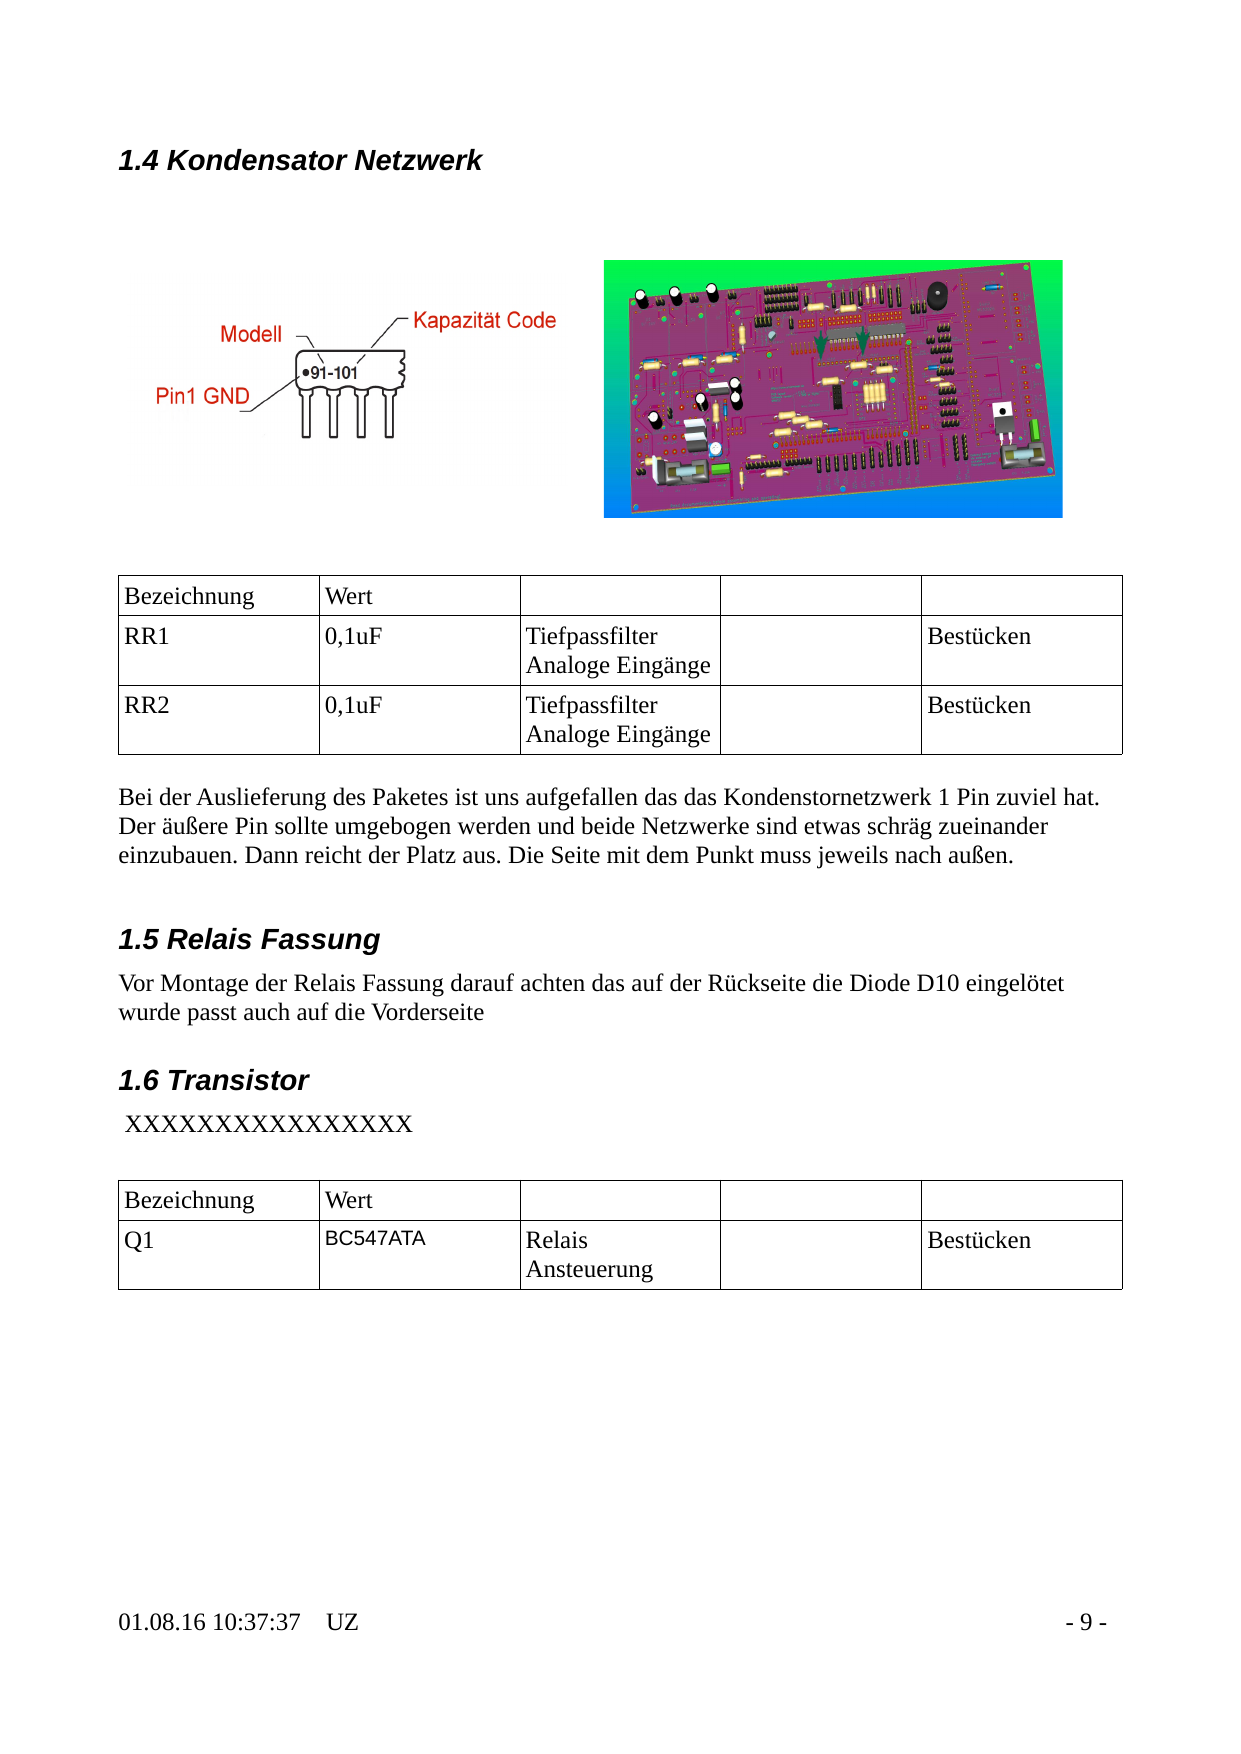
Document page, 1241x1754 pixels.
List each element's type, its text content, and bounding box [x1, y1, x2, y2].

table_header [721, 1181, 921, 1220]
table_cell RR2 [119, 686, 319, 753]
table_cell 0,1uF [320, 686, 520, 753]
table_header [521, 1181, 720, 1220]
table_cell [721, 616, 921, 684]
text Vor Montage der Relais Fassung darauf achten das auf der Rückseite die Diode D10 eingelötet wurde passt auch auf die Vorderseite [118, 968, 1122, 1026]
table_cell Bestücken [922, 1221, 1122, 1289]
table_cell BC547ATA [320, 1221, 520, 1289]
table_cell 0,1uF [320, 616, 520, 684]
table_header [922, 1181, 1122, 1220]
table_cell Bestücken [922, 686, 1122, 753]
text Bei der Auslieferung des Paketes ist uns aufgefallen das das Kondenstornetzwerk 1 Pin zuviel hat. Der äußere Pin sollte umgebogen werden und beide Netzwerke sind etwas schräg zueinander einzubauen. Dann reicht der Platz aus. Die Seite mit dem Punkt muss jeweils nach außen. [118, 782, 1122, 869]
subtitle 1.5 Relais Fassung [118, 922, 1122, 956]
table_cell [721, 1221, 921, 1289]
table_cell Relais Ansteuerung [521, 1221, 720, 1289]
picture [127, 273, 569, 486]
table_cell Tiefpassfilter Analoge Eingänge [521, 616, 720, 684]
table_header Bezeichnung [119, 576, 319, 615]
table_header [922, 576, 1122, 615]
table_header Wert [320, 1181, 520, 1220]
table_cell Tiefpassfilter Analoge Eingänge [521, 686, 720, 753]
table_cell Bestücken [922, 616, 1122, 684]
subtitle 1.4 Kondensator Netzwerk [118, 143, 1122, 177]
table_header Bezeichnung [119, 1181, 319, 1220]
table_header Wert [320, 576, 520, 615]
text XXXXXXXXXXXXXXXX [118, 1109, 1122, 1138]
table_header [721, 576, 921, 615]
table_header [521, 576, 720, 615]
table_cell Q1 [119, 1221, 319, 1289]
table_cell [721, 686, 921, 753]
table_cell RR1 [119, 616, 319, 684]
picture [603, 260, 1063, 518]
subtitle 1.6 Transistor [118, 1063, 1122, 1097]
